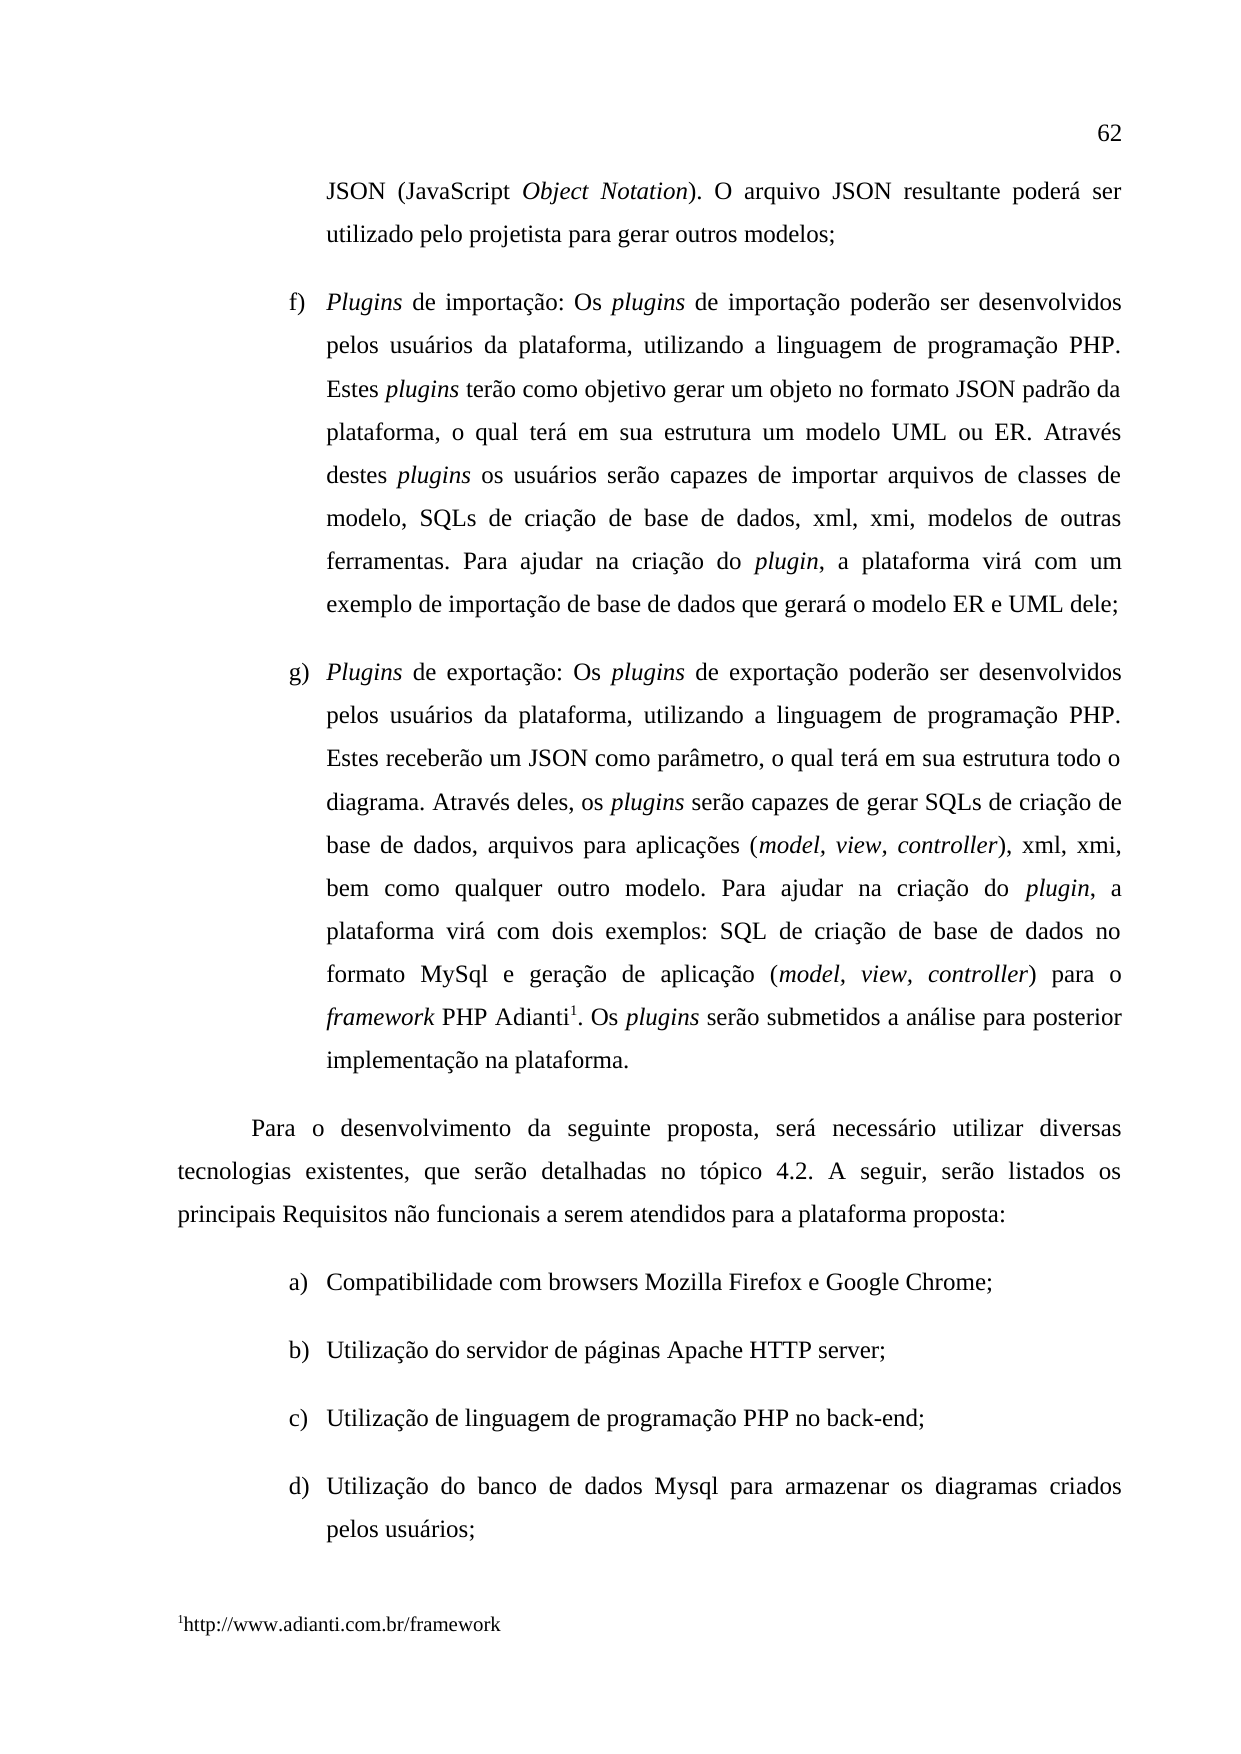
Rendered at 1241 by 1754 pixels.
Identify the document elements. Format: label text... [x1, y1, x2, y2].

list Plugins de exportação: Os plugins de exportação poderão ser desenvolvidos pelos usuários da plataforma, utilizando a linguagem de programação PHP. Estes receberão um JSON como parâmetro, o qual terá em sua estrutura todo o diagrama. Através deles, os plugins serão capazes de gerar SQLs de criação de base de dados, arquivos para aplicações (model, view, controller), xml, xmi, bem como qualquer outro modelo. Para ajudar na criação do plugin, a plataforma virá com dois exemplos: SQL de criação de base de dados no formato MySql e geração de aplicação (model, view, controller) para o framework PHP Adianti. Os plugins serão submetidos a análise para posterior implementação na plataforma. [288, 657, 1122, 1074]
list Plugins de importação: Os plugins de importação poderão ser desenvolvidos pelos usuários da plataforma, utilizando a linguagem de programação PHP. Estes plugins terão como objetivo gerar um objeto no formato JSON padrão da plataforma, o qual terá em sua estrutura um modelo UML ou ER. Através destes plugins os usuários serão capazes de importar arquivos de classes de modelo, SQLs de criação de base de dados, xml, xmi, modelos de outras ferramentas. Para ajudar na criação do plugin, a plataforma virá com um exemplo de importação de base de dados que gerará o modelo ER e UML dele; [288, 287, 1122, 618]
list http://www.adianti.com.br/framework [177, 1612, 1122, 1636]
text Para o desenvolvimento da seguinte proposta, será necessário utilizar diversas tecnologias existentes, que serão detalhadas no tópico 4.2. A seguir, serão listados os principais Requisitos não funcionais a serem atendidos para a plataforma proposta: [177, 1113, 1122, 1228]
list JSON (JavaScript Object Notation). O arquivo JSON resultante poderá ser utilizado pelo projetista para gerar outros modelos; [288, 176, 1122, 248]
list Compatibilidade com browsers Mozilla Firefox e Google Chrome; [288, 1267, 1122, 1296]
list Utilização de linguagem de programação PHP no back-end; [288, 1403, 1122, 1432]
list Utilização do servidor de páginas Apache HTTP server; [288, 1335, 1122, 1364]
list Utilização do banco de dados Mysql para armazenar os diagramas criados pelos usuários; [288, 1471, 1122, 1543]
